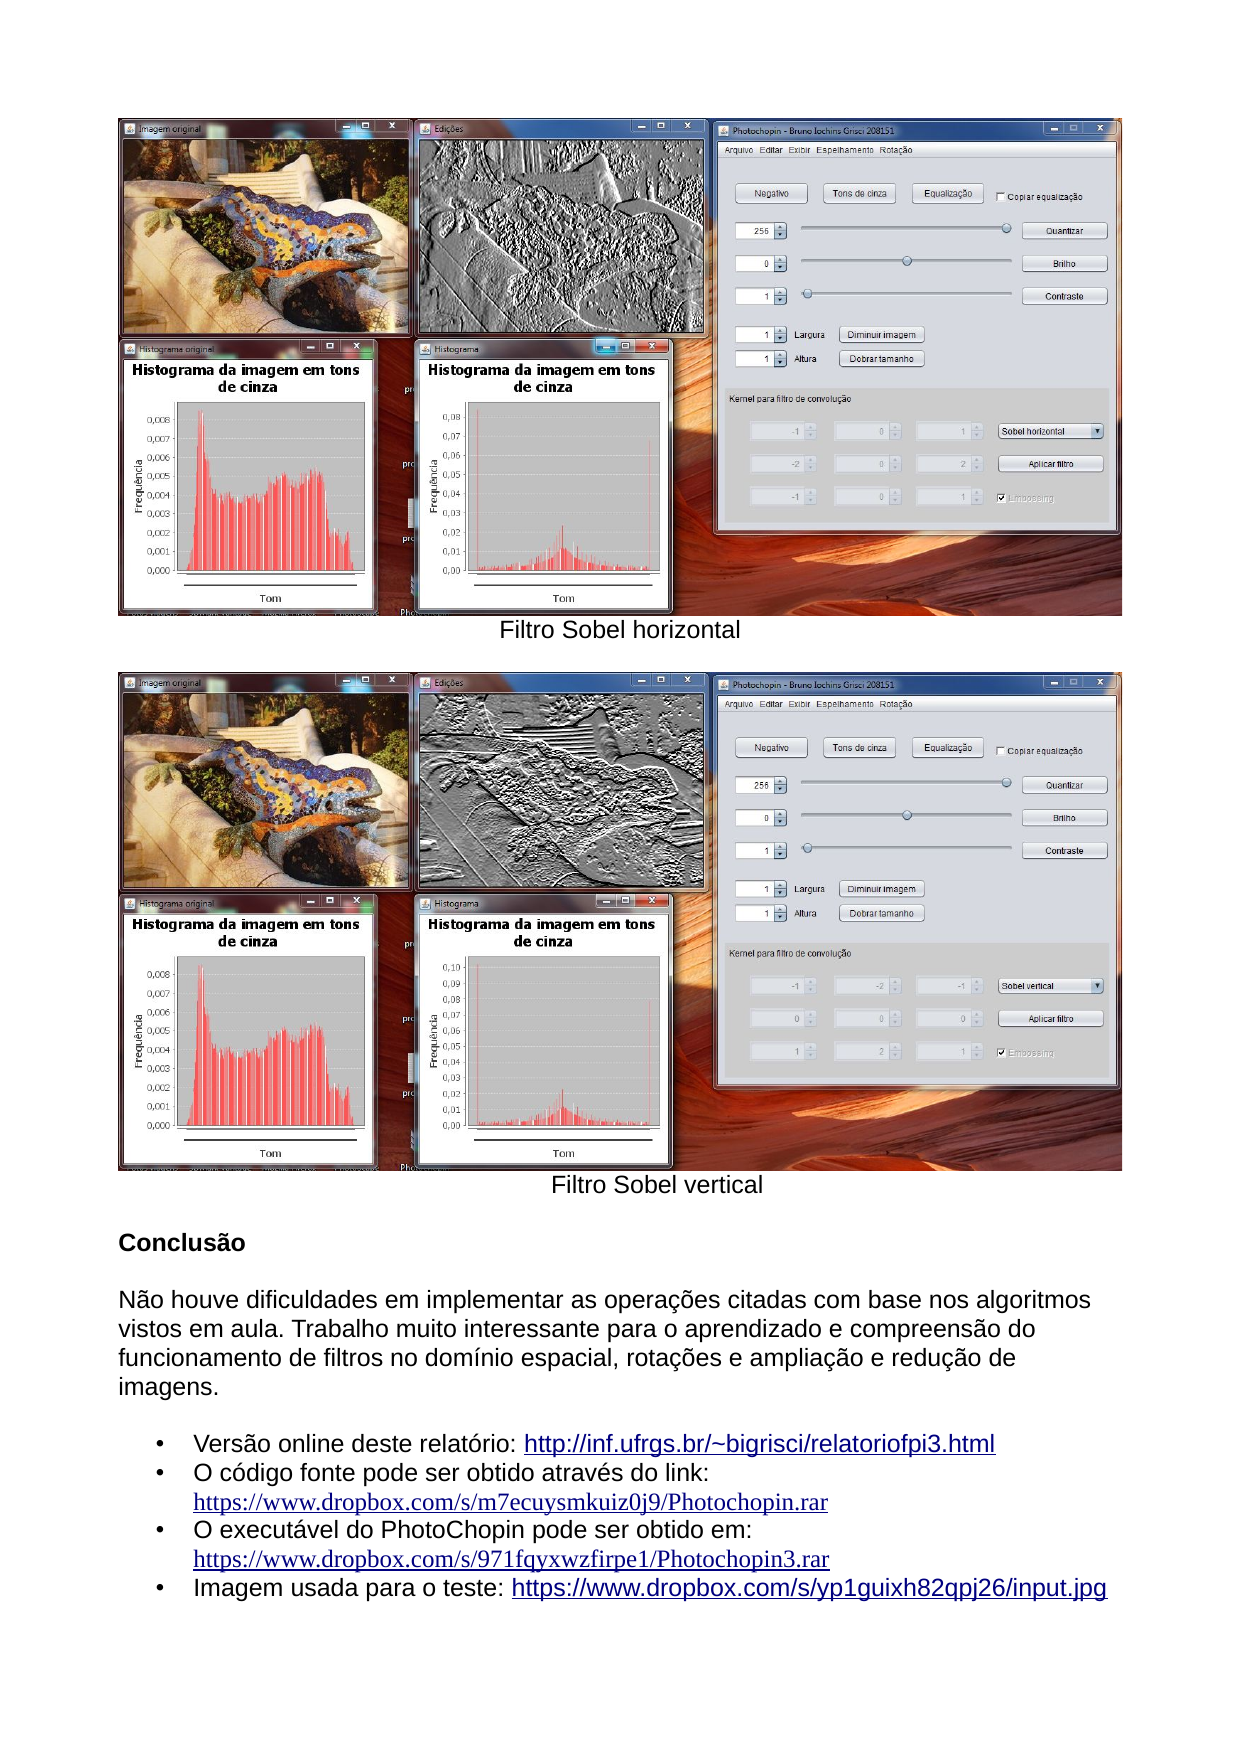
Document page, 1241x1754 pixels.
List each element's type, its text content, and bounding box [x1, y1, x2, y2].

picture [118, 672, 1123, 1171]
list Imagem usada para o teste: https://www.dropbox.com/s/yp1guixh82qpj26/input.jpg [156, 1573, 1122, 1602]
picture [118, 118, 1123, 616]
text Filtro Sobel vertical [118, 1171, 1122, 1199]
list O executável do PhotoChopin pode ser obtido em: https://www.dropbox.com/s/971fqyxwzfirpe1/Photochopin3.rar [156, 1516, 1122, 1573]
list O código fonte pode ser obtido através do link: https://www.dropbox.com/s/m7ecuysmkuiz0j9/Photochopin.rar [156, 1458, 1122, 1516]
list Versão online deste relatório: http://inf.ufrgs.br/~bigrisci/relatoriofpi3.html [156, 1429, 1122, 1458]
text Conclusão [118, 1228, 1122, 1256]
text Não houve dificuldades em implementar as operações citadas com base nos algoritmos vistos em aula. Trabalho muito interessante para o aprendizado e compreensão do funcionamento de filtros no domínio espacial, rotações e ampliação e redução de imagens. [118, 1285, 1122, 1400]
text Filtro Sobel horizontal [118, 616, 1122, 644]
